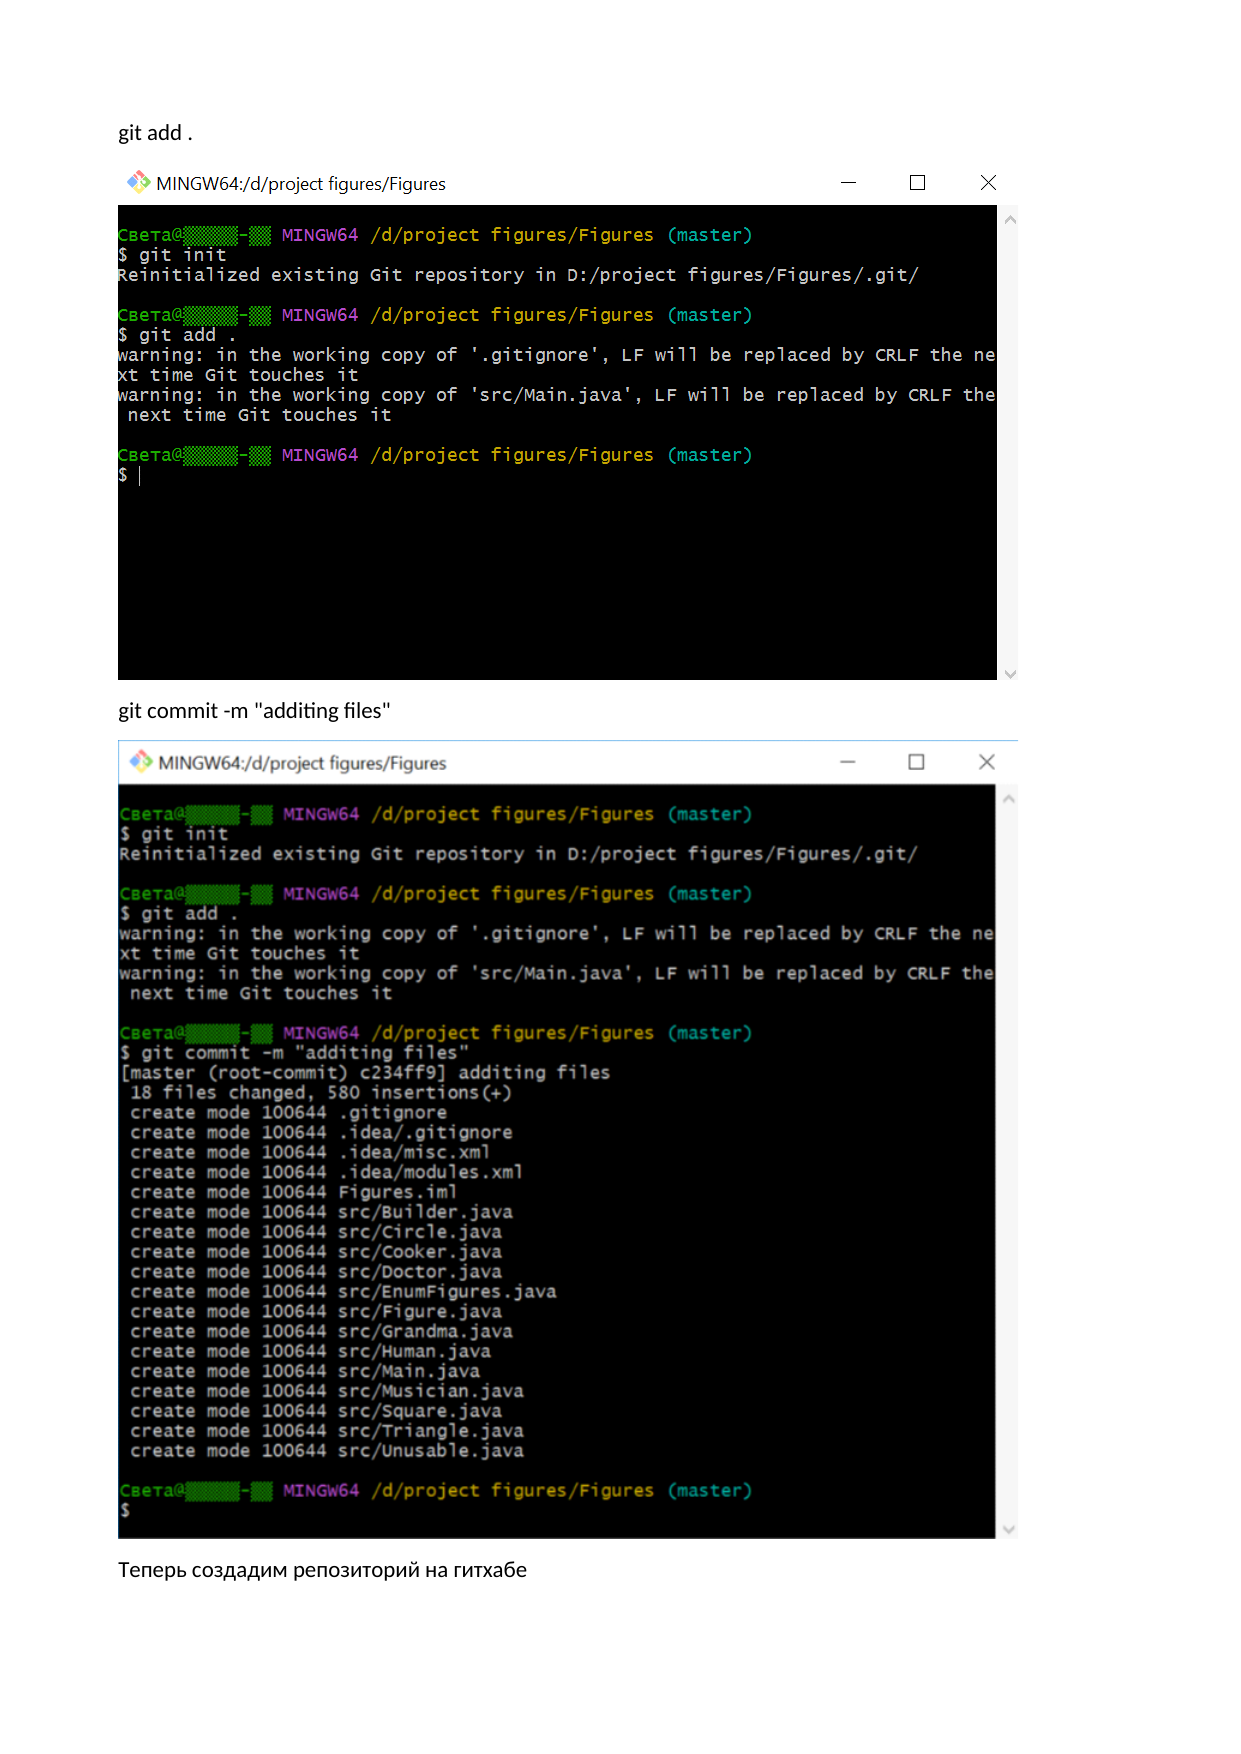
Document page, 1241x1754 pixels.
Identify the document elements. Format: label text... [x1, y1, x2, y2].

text git commit -m "additing files" [118, 696, 1122, 724]
text git add . [118, 118, 1122, 146]
text Теперь создадим репозиторий на гитхабе [118, 1555, 1122, 1583]
